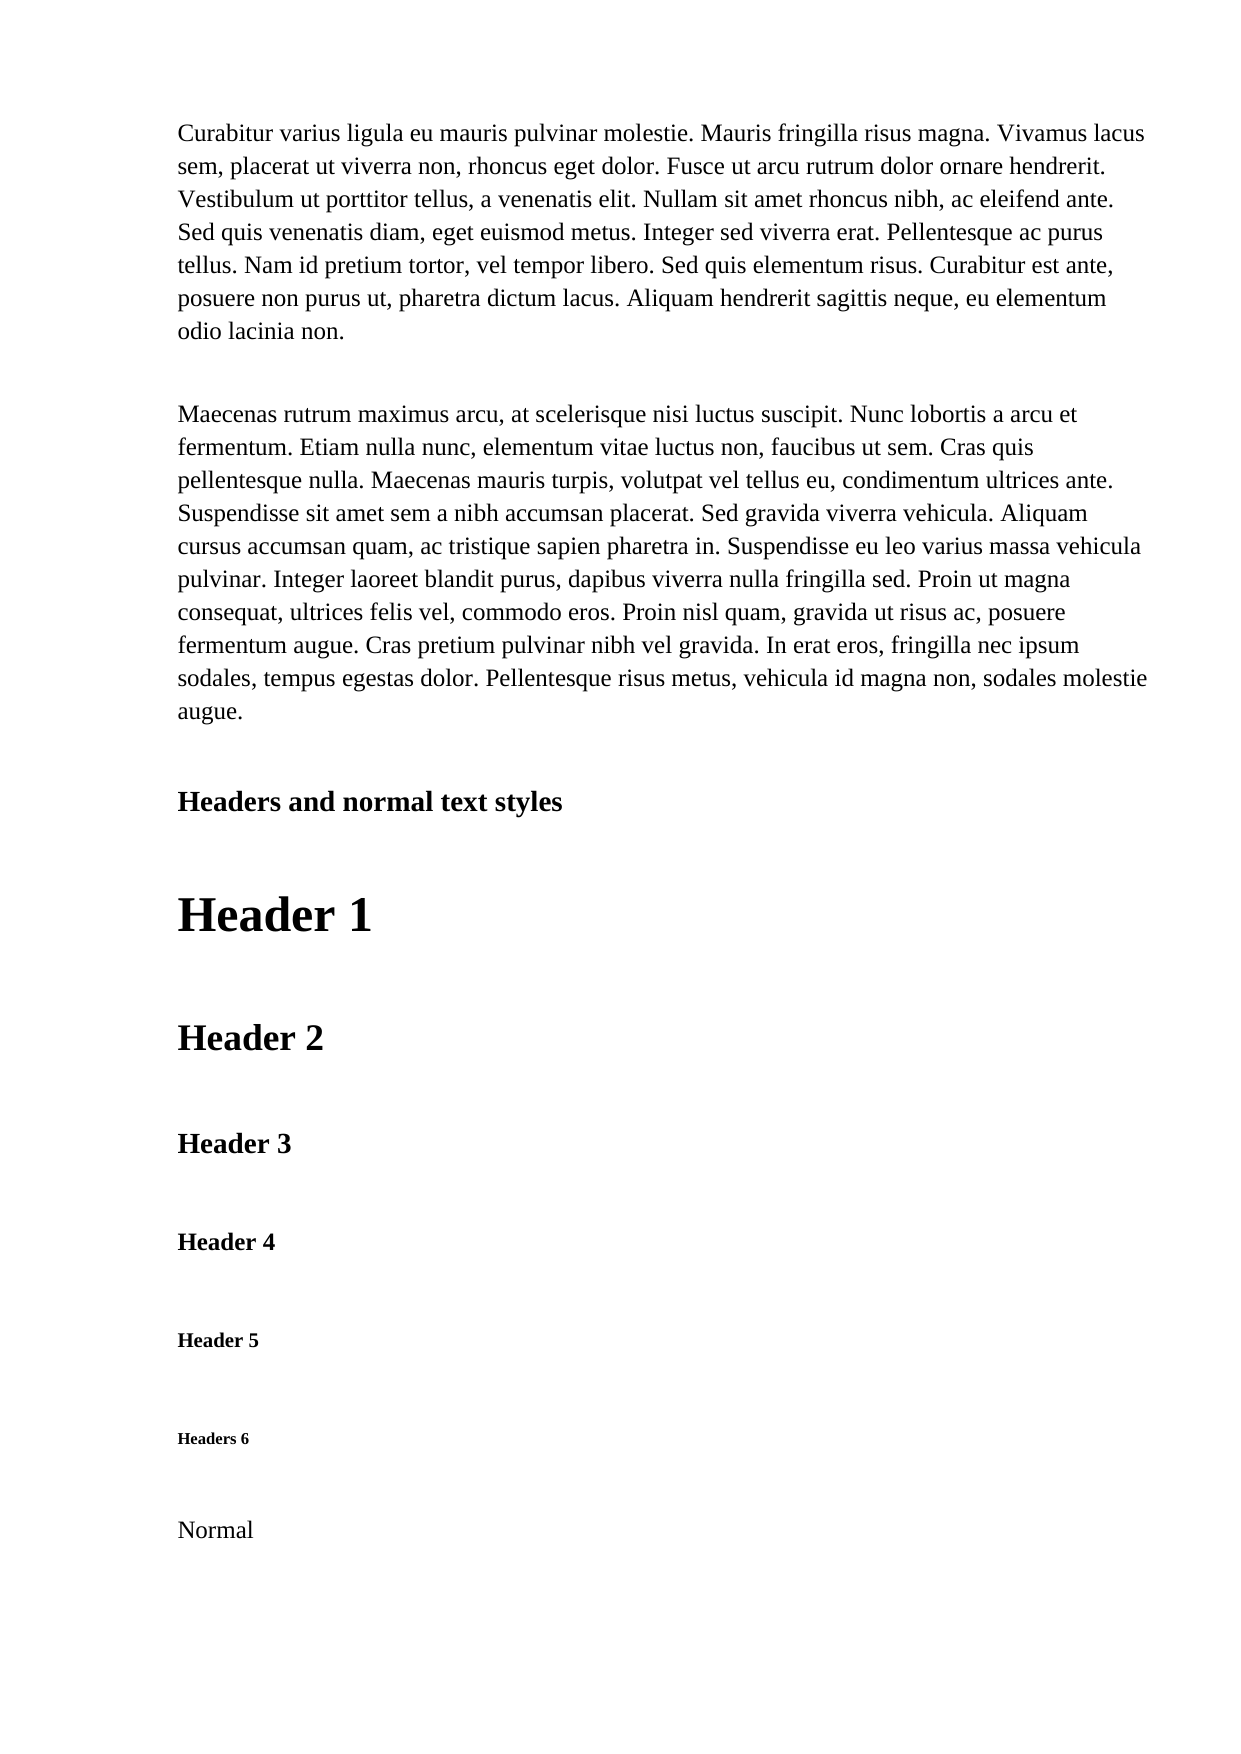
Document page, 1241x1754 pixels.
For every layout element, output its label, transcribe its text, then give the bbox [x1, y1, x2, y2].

text Headers 6 [177, 1429, 1152, 1448]
text Header 5 [177, 1328, 1152, 1352]
text Maecenas rutrum maximus arcu, at scelerisque nisi luctus suscipit. Nunc lobortis a arcu et fermentum. Etiam nulla nunc, elementum vitae luctus non, faucibus ut sem. Cras quis pellentesque nulla. Maecenas mauris turpis, volutpat vel tellus eu, condimentum ultrices ante. Suspendisse sit amet sem a nibh accumsan placerat. Sed gravida viverra vehicula. Aliquam cursus accumsan quam, ac tristique sapien pharetra in. Suspendisse eu leo varius massa vehicula pulvinar. Integer laoreet blandit purus, dapibus viverra nulla fringilla sed. Proin ut magna consequat, ultrices felis vel, commodo eros. Proin nisl quam, gravida ut risus ac, posuere fermentum augue. Cras pretium pulvinar nibh vel gravida. In erat eros, fringilla nec ipsum sodales, tempus egestas dolor. Pellentesque risus metus, vehicula id magna non, sodales molestie augue. [177, 399, 1152, 725]
text Header 2 [177, 1016, 1152, 1059]
text Header 4 [177, 1227, 1152, 1256]
text Header 3 [177, 1126, 1152, 1159]
text Curabitur varius ligula eu mauris pulvinar molestie. Mauris fringilla risus magna. Vivamus lacus sem, placerat ut viverra non, rhoncus eget dolor. Fusce ut arcu rutrum dolor ornare hendrerit. Vestibulum ut porttitor tellus, a venenatis elit. Nullam sit amet rhoncus nibh, ac eleifend ante. Sed quis venenatis diam, eget euismod metus. Integer sed viverra erat. Pellentesque ac purus tellus. Nam id pretium tortor, vel tempor libero. Sed quis elementum risus. Curabitur est ante, posuere non purus ut, pharetra dictum lacus. Aliquam hendrerit sagittis neque, eu elementum odio lacinia non. [177, 118, 1152, 345]
text Headers and normal text styles [177, 784, 1152, 817]
text Header 1 [177, 885, 1152, 943]
text Normal [177, 1515, 1152, 1544]
